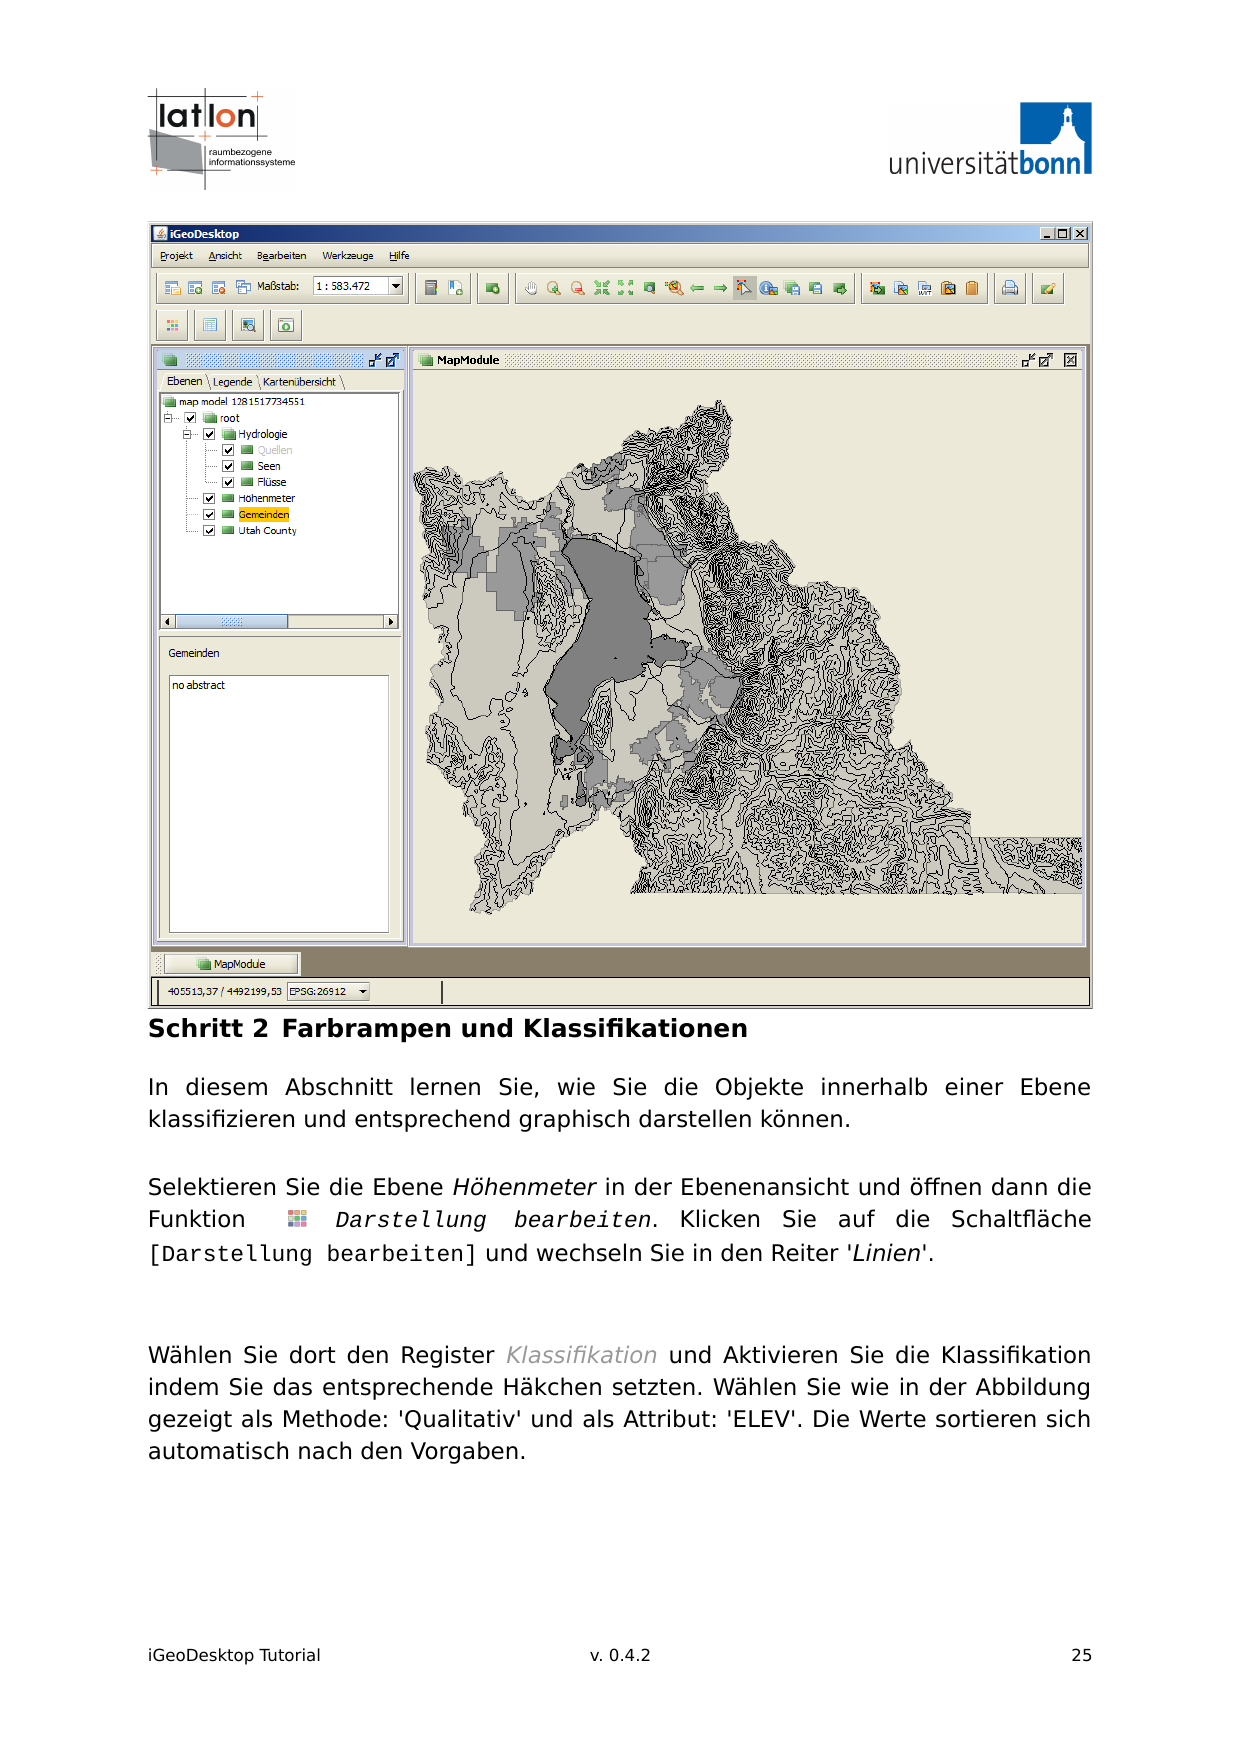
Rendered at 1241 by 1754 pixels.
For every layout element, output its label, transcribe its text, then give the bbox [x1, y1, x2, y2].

picture [287, 1210, 308, 1228]
picture [889, 102, 1093, 174]
text Selektieren Sie die Ebene Höhenmeter in der Ebenenansicht und öffnen dann die Funktion Darstellung bearbeiten. Klicken Sie auf die Schaltfläche [Darstellung bearbeiten] und wechseln Sie in den Reiter 'Linien'. [148, 1174, 1092, 1268]
picture [147, 221, 1093, 1009]
text Wählen Sie dort den Register Klassifikation und Aktivieren Sie die Klassifikation indem Sie das entsprechende Häkchen setzten. Wählen Sie wie in der Abbildung gezeigt als Methode: 'Qualitativ' und als Attribut: 'ELEV'. Die Werte sortieren sich automatisch nach den Vorgaben. [148, 1310, 1092, 1465]
text In diesem Abschnitt lernen Sie, wie Sie die Objekte innerhalb einer Ebene klassifizieren und entsprechend graphisch darstellen können. [148, 1074, 1092, 1132]
picture [147, 88, 295, 190]
subtitle Farbrampen und Klassifikationen [148, 1009, 1092, 1044]
